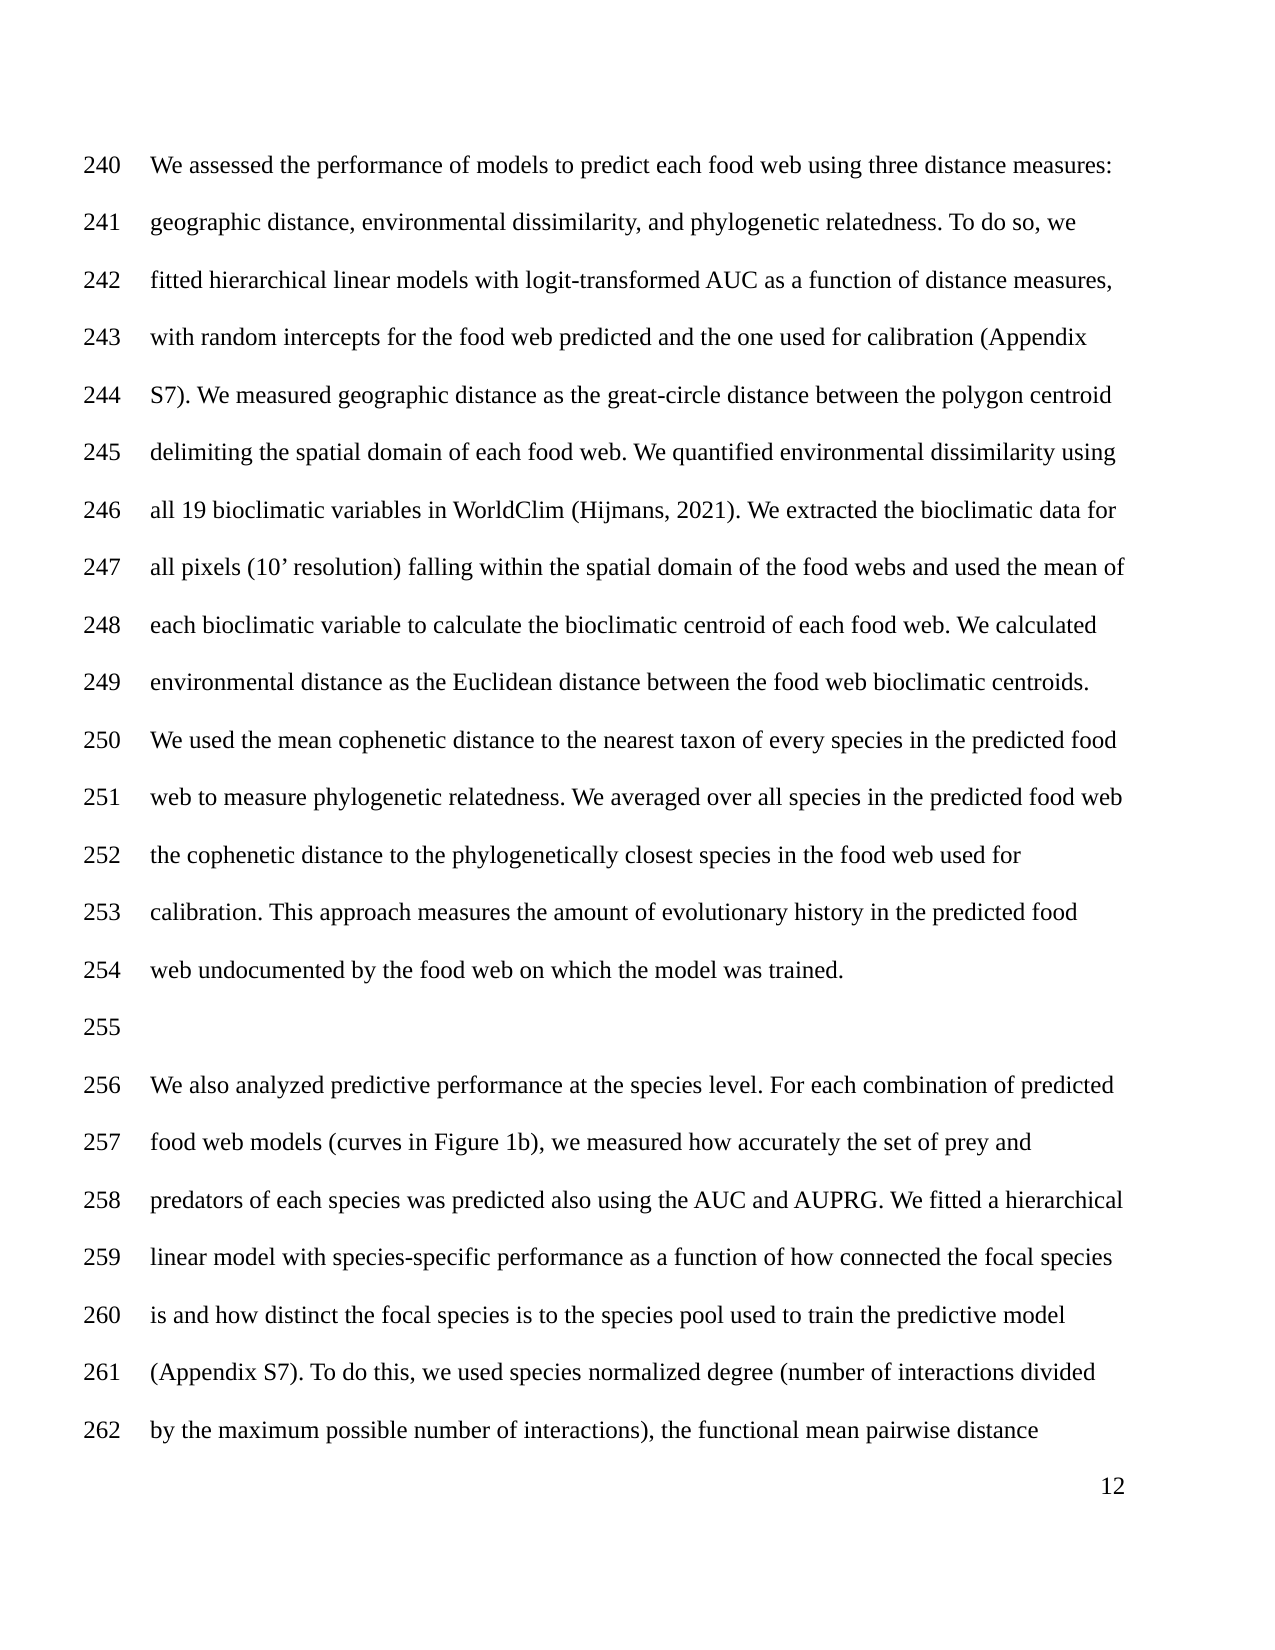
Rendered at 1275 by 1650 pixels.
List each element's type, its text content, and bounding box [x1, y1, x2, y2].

text We assessed the performance of models to predict each food web using three distance measures: geographic distance, environmental dissimilarity, and phylogenetic relatedness. To do so, we fitted hierarchical linear models with logit-transformed AUC as a function of distance measures, with random intercepts for the food web predicted and the one used for calibration (Appendix S7). We measured geographic distance as the great-circle distance between the polygon centroid delimiting the spatial domain of each food web. We quantified environmental dissimilarity using all 19 bioclimatic variables in WorldClim (Hijmans, 2021). We extracted the bioclimatic data for all pixels (10’ resolution) falling within the spatial domain of the food webs and used the mean of each bioclimatic variable to calculate the bioclimatic centroid of each food web. We calculated environmental distance as the Euclidean distance between the food web bioclimatic centroids. We used the mean cophenetic distance to the nearest taxon of every species in the predicted food web to measure phylogenetic relatedness. We averaged over all species in the predicted food web the cophenetic distance to the phylogenetically closest species in the food web used for calibration. This approach measures the amount of evolutionary history in the predicted food web undocumented by the food web on which the model was trained. [150, 150, 1125, 984]
text We also analyzed predictive performance at the species level. For each combination of predicted food web models (curves in Figure 1b), we measured how accurately the set of prey and predators of each species was predicted also using the AUC and AUPRG. We fitted a hierarchical linear model with species-specific performance as a function of how connected the focal species is and how distinct the focal species is to the species pool used to train the predictive model (Appendix S7). To do this, we used species normalized degree (number of interactions divided by the maximum possible number of interactions), the functional mean pairwise distance [150, 1070, 1125, 1444]
